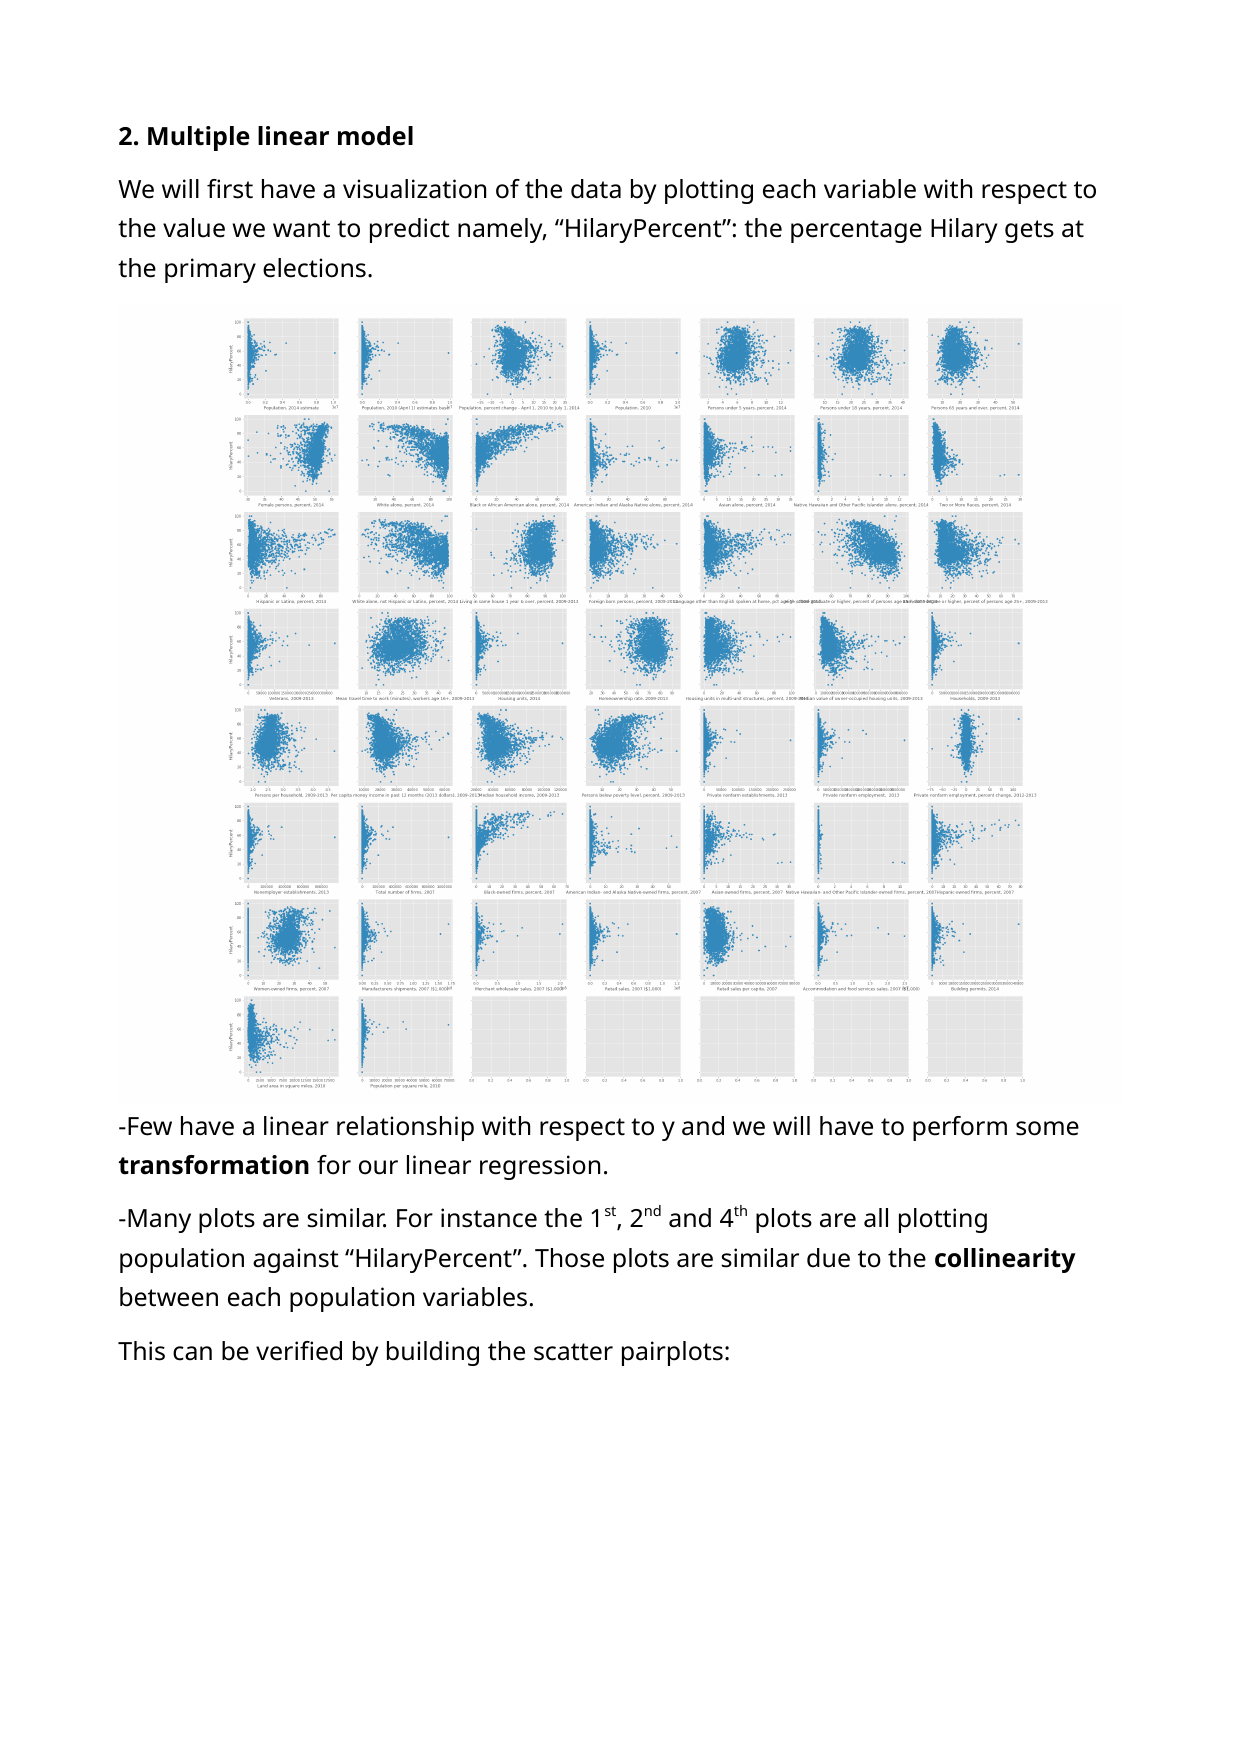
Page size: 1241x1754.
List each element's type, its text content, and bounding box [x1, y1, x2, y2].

text We will first have a visualization of the data by plotting each variable with respect to the value we want to predict namely, “HilaryPercent”: the percentage Hilary gets at the primary elections. [118, 172, 1122, 284]
text 2. Multiple linear model [118, 118, 1122, 152]
picture [118, 303, 1123, 1104]
text This can be verified by building the scatter pairplots: [118, 1333, 1122, 1367]
text -Many plots are similar. For instance the 1st, 2nd and 4th plots are all plotting population against “HilaryPercent”. Those plots are similar due to the collinearity between each population variables. [118, 1201, 1122, 1313]
text -Few have a linear relationship with respect to y and we will have to perform some transformation for our linear regression. [118, 1104, 1122, 1181]
